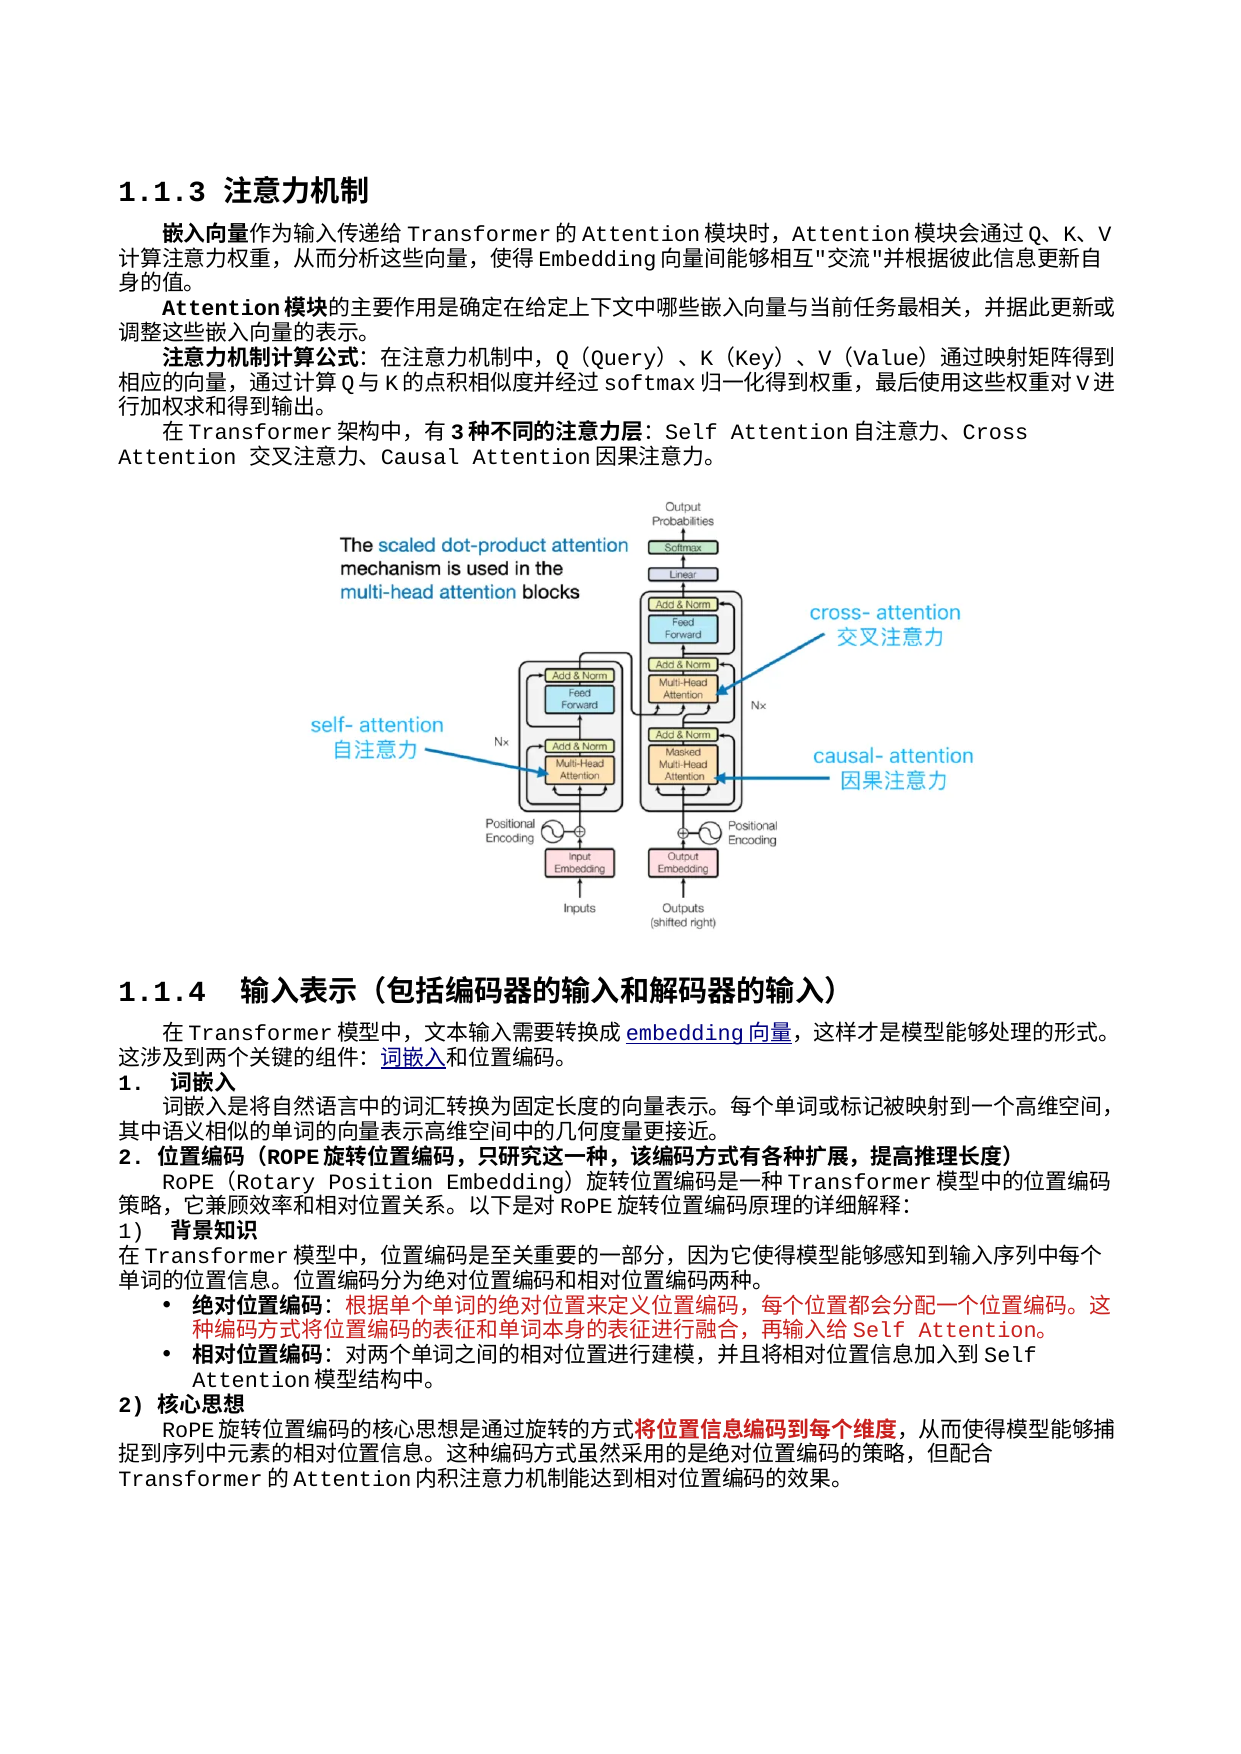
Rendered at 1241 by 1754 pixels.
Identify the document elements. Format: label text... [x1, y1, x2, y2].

text RoPE旋转位置编码的核心思想是通过旋转的方式将位置信息编码到每个维度，从而使得模型能够捕捉到序列中元素的相对位置信息。这种编码方式虽然采用的是绝对位置编码的策略，但配合Transformer的Attention内积注意力机制能达到相对位置编码的效果。 [118, 1419, 1122, 1493]
picture [211, 470, 1029, 938]
list 绝对位置编码：根据单个单词的绝对位置来定义位置编码，每个位置都会分配一个位置编码。这种编码方式将位置编码的表征和单词本身的表征进行融合，再输入给Self Attention。 [162, 1295, 1122, 1344]
list 相对位置编码：对两个单词之间的相对位置进行建模，并且将相对位置信息加入到Self Attention模型结构中。 [162, 1344, 1122, 1394]
text 嵌入向量作为输入传递给Transformer的Attention模块时，Attention模块会通过Q、K、V计算注意力权重，从而分析这些向量，使得Embedding向量间能够相互"交流"并根据彼此信息更新自身的值。 [118, 223, 1122, 297]
text 在Transformer模型中，位置编码是至关重要的一部分，因为它使得模型能够感知到输入序列中每个单词的位置信息。位置编码分为绝对位置编码和相对位置编码两种。 [118, 1245, 1122, 1295]
text 注意力机制计算公式：在注意力机制中，Q（Query）、K（Key）、V（Value）通过映射矩阵得到相应的向量，通过计算Q与K的点积相似度并经过softmax归一化得到权重，最后使用这些权重对V进行加权求和得到输出。 [118, 347, 1122, 421]
text 在Transformer架构中，有3种不同的注意力层：Self Attention自注意力、Cross Attention 交叉注意力、Causal Attention因果注意力。 [118, 421, 1122, 471]
text RoPE（Rotary Position Embedding）旋转位置编码是一种Transformer模型中的位置编码策略，它兼顾效率和相对位置关系。以下是对RoPE旋转位置编码原理的详细解释： [118, 1171, 1122, 1221]
text 1. 词嵌入 [118, 1072, 1122, 1097]
text 词嵌入是将自然语言中的词汇转换为固定长度的向量表示。每个单词或标记被映射到一个高维空间，其中语义相似的单词的向量表示高维空间中的几何度量更接近。 [118, 1097, 1122, 1146]
text 2) 核心思想 [118, 1394, 1122, 1419]
text 在Transformer模型中，文本输入需要转换成embedding向量，这样才是模型能够处理的形式。这涉及到两个关键的组件：词嵌入和位置编码。 [118, 1022, 1122, 1072]
text Attention模块的主要作用是确定在给定上下文中哪些嵌入向量与当前任务最相关，并据此更新或调整这些嵌入向量的表示。 [118, 297, 1122, 347]
text 1) 背景知识 [118, 1221, 1122, 1245]
subtitle 1.1.4 输入表示（包括编码器的输入和解码器的输入） [118, 977, 1122, 1010]
text 2. 位置编码（ROPE旋转位置编码，只研究这一种，该编码方式有各种扩展，提高推理长度） [118, 1146, 1122, 1171]
subtitle 1.1.3 注意力机制 [118, 177, 1122, 210]
